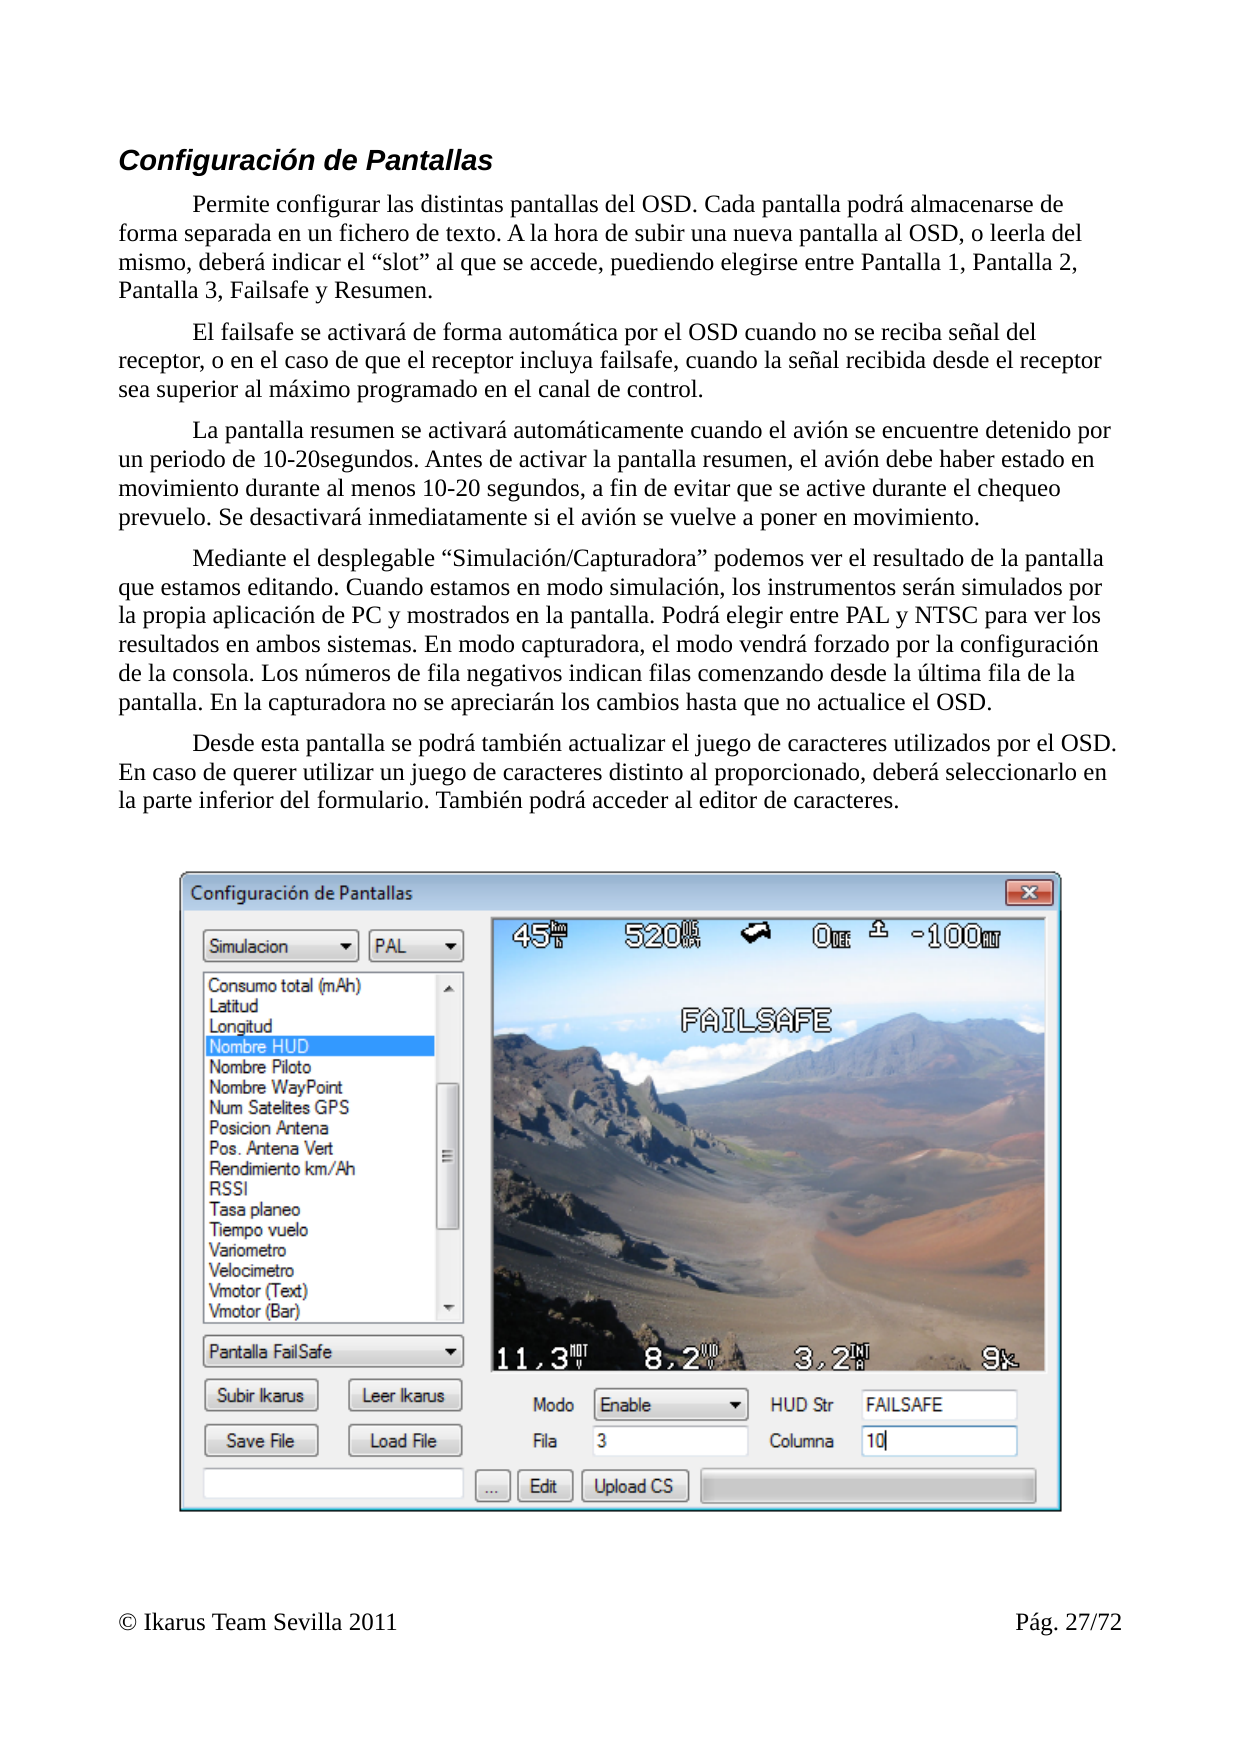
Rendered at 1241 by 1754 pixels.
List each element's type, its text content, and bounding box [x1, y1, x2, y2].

text La pantalla resumen se activará automáticamente cuando el avión se encuentre detenido por un periodo de 10-20segundos. Antes de activar la pantalla resumen, el avión debe haber estado en movimiento durante al menos 10-20 segundos, a fin de evitar que se active durante el chequeo prevuelo. Se desactivará inmediatamente si el avión se vuelve a poner en movimiento. [118, 415, 1122, 530]
text Mediante el desplegable “Simulación/Capturadora” podemos ver el resultado de la pantalla que estamos editando. Cuando estamos en modo simulación, los instrumentos serán simulados por la propia aplicación de PC y mostrados en la pantalla. Podrá elegir entre PAL y NTSC para ver los resultados en ambos sistemas. En modo capturadora, el modo vendrá forzado por la configuración de la consola. Los números de fila negativos indican filas comenzando desde la última fila de la pantalla. En la capturadora no se apreciarán los cambios hasta que no actualice el OSD. [118, 543, 1122, 715]
subtitle Configuración de Pantallas [118, 143, 1122, 177]
picture [175, 867, 1065, 1515]
text Desde esta pantalla se podrá también actualizar el juego de caracteres utilizados por el OSD. En caso de querer utilizar un juego de caracteres distinto al proporcionado, deberá seleccionarlo en la parte inferior del formulario. También podrá acceder al editor de caracteres. [118, 728, 1122, 814]
text Permite configurar las distintas pantallas del OSD. Cada pantalla podrá almacenarse de forma separada en un fichero de texto. A la hora de subir una nueva pantalla al OSD, o leerla del mismo, deberá indicar el “slot” al que se accede, puediendo elegirse entre Pantalla 1, Pantalla 2, Pantalla 3, Failsafe y Resumen. [118, 189, 1122, 304]
text El failsafe se activará de forma automática por el OSD cuando no se reciba señal del receptor, o en el caso de que el receptor incluya failsafe, cuando la señal recibida desde el receptor sea superior al máximo programado en el canal de control. [118, 317, 1122, 403]
